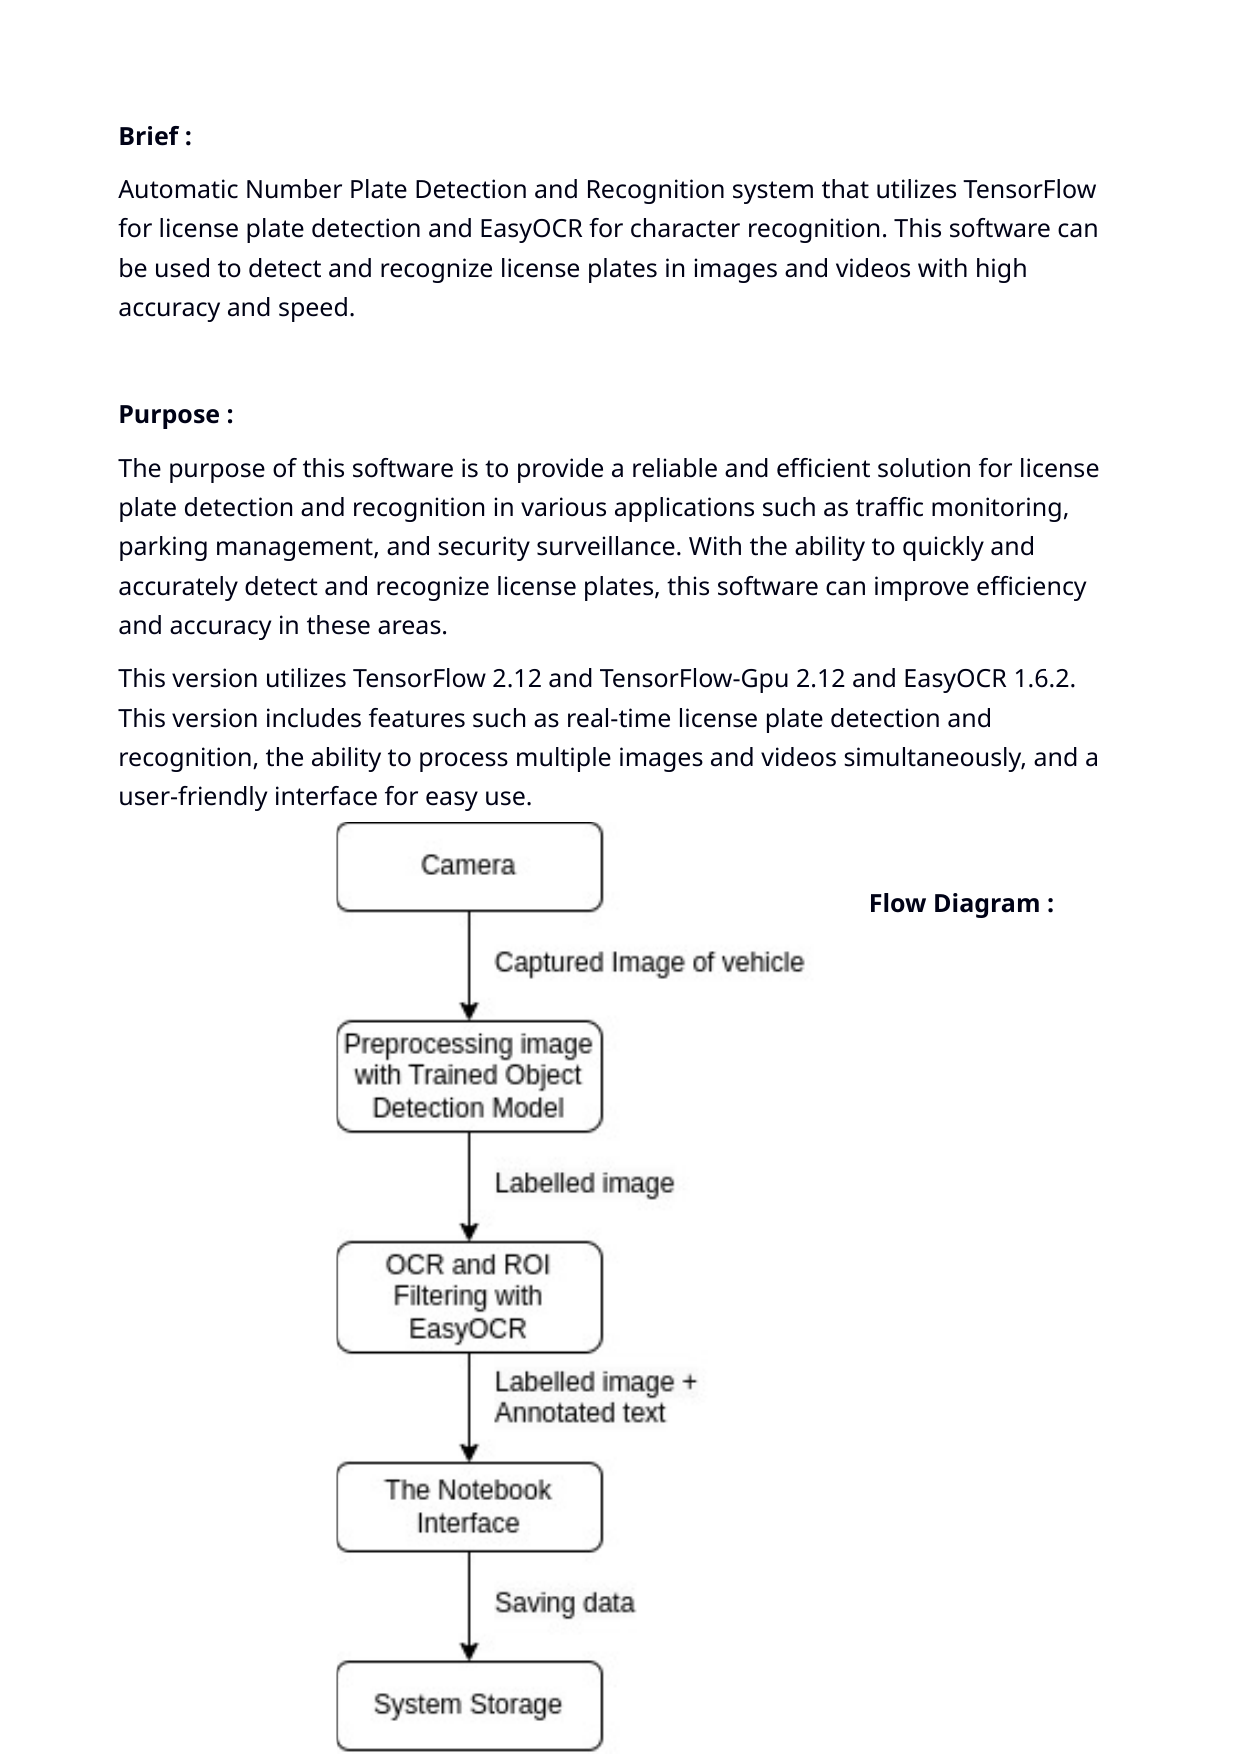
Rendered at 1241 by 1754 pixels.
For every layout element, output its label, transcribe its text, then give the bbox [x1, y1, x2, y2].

text The purpose of this software is to provide a reliable and efficient solution for license plate detection and recognition in various applications such as traffic monitoring, parking management, and security surveillance. With the ability to quickly and accurately detect and recognize license plates, this software can improve efficiency and accuracy in these areas. [118, 451, 1122, 641]
text This version utilizes TensorFlow 2.12 and TensorFlow-Gpu 2.12 and EasyOCR 1.6.2. This version includes features such as real-time license plate detection and recognition, the ability to process multiple images and videos simultaneously, and a user-friendly interface for easy use. [118, 661, 1122, 813]
text Purpose : [118, 397, 1122, 431]
text Flow Diagram : [869, 886, 1122, 920]
text [118, 886, 336, 920]
text Brief : [118, 118, 1122, 152]
text Automatic Number Plate Detection and Recognition system that utilizes TensorFlow for license plate detection and EasyOCR for character recognition. This software can be used to detect and recognize license plates in images and videos with high accuracy and speed. [118, 172, 1122, 323]
picture [336, 822, 869, 1754]
